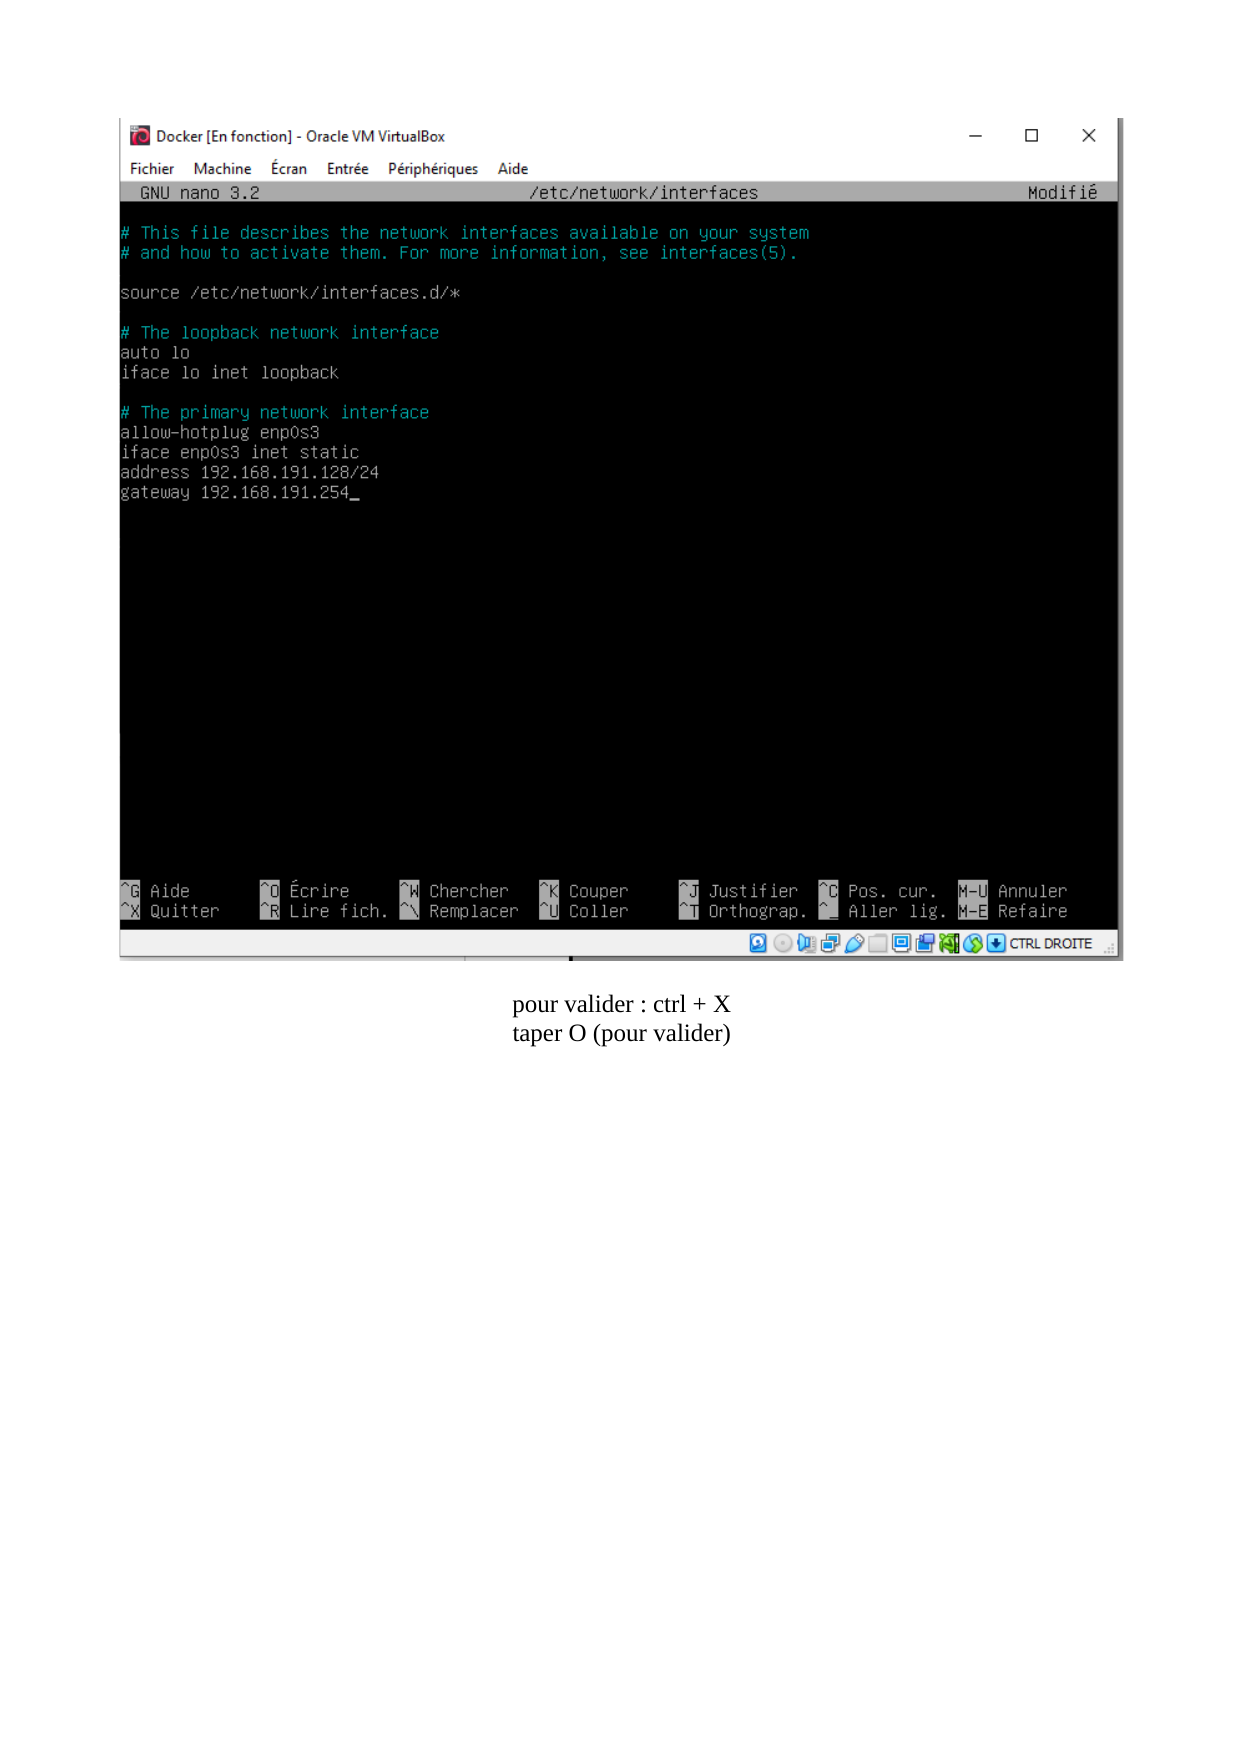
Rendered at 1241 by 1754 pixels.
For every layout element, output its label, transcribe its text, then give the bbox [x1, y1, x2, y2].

text taper O (pour valider) [36, 1018, 1207, 1046]
picture [119, 118, 1124, 961]
text pour valider : ctrl + X [36, 989, 1207, 1018]
